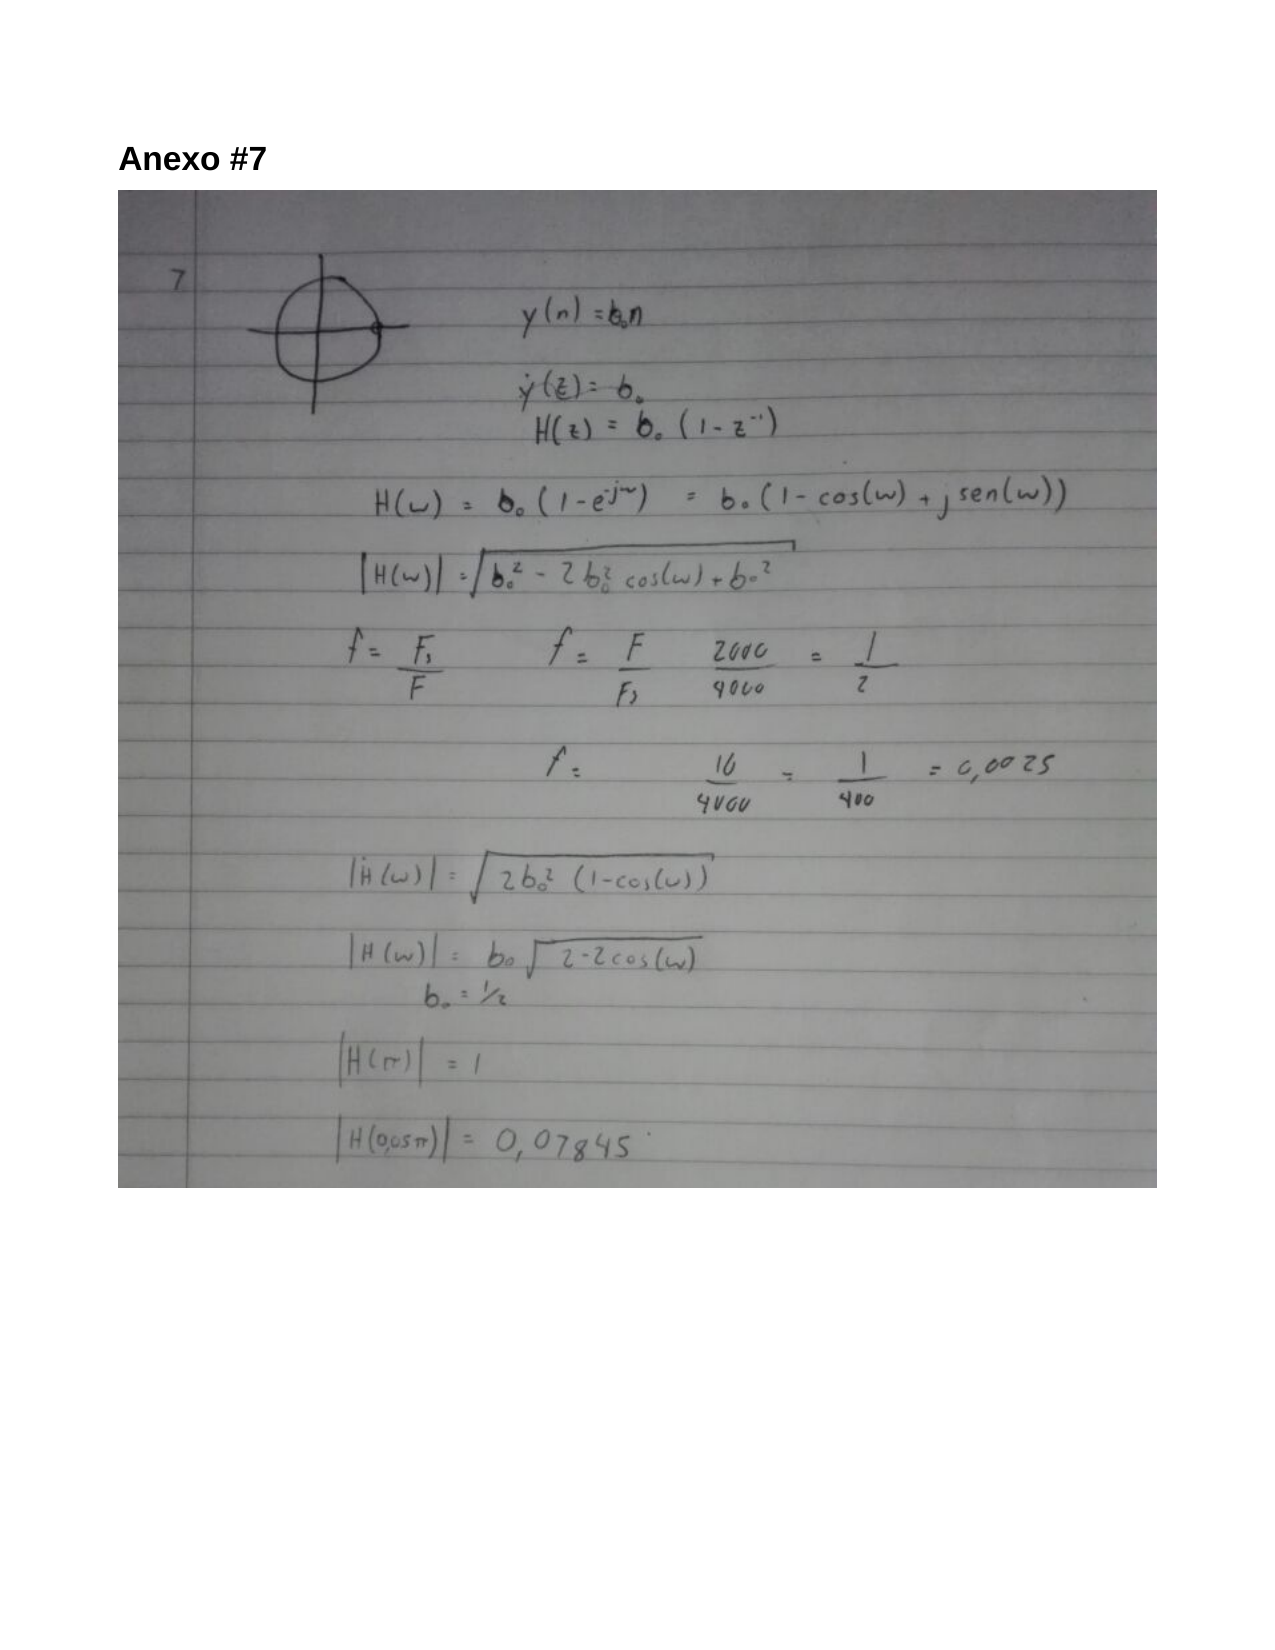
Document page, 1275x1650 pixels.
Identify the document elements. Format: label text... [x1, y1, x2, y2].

picture [118, 190, 1157, 1188]
subtitle Anexo #7 [118, 139, 1157, 178]
